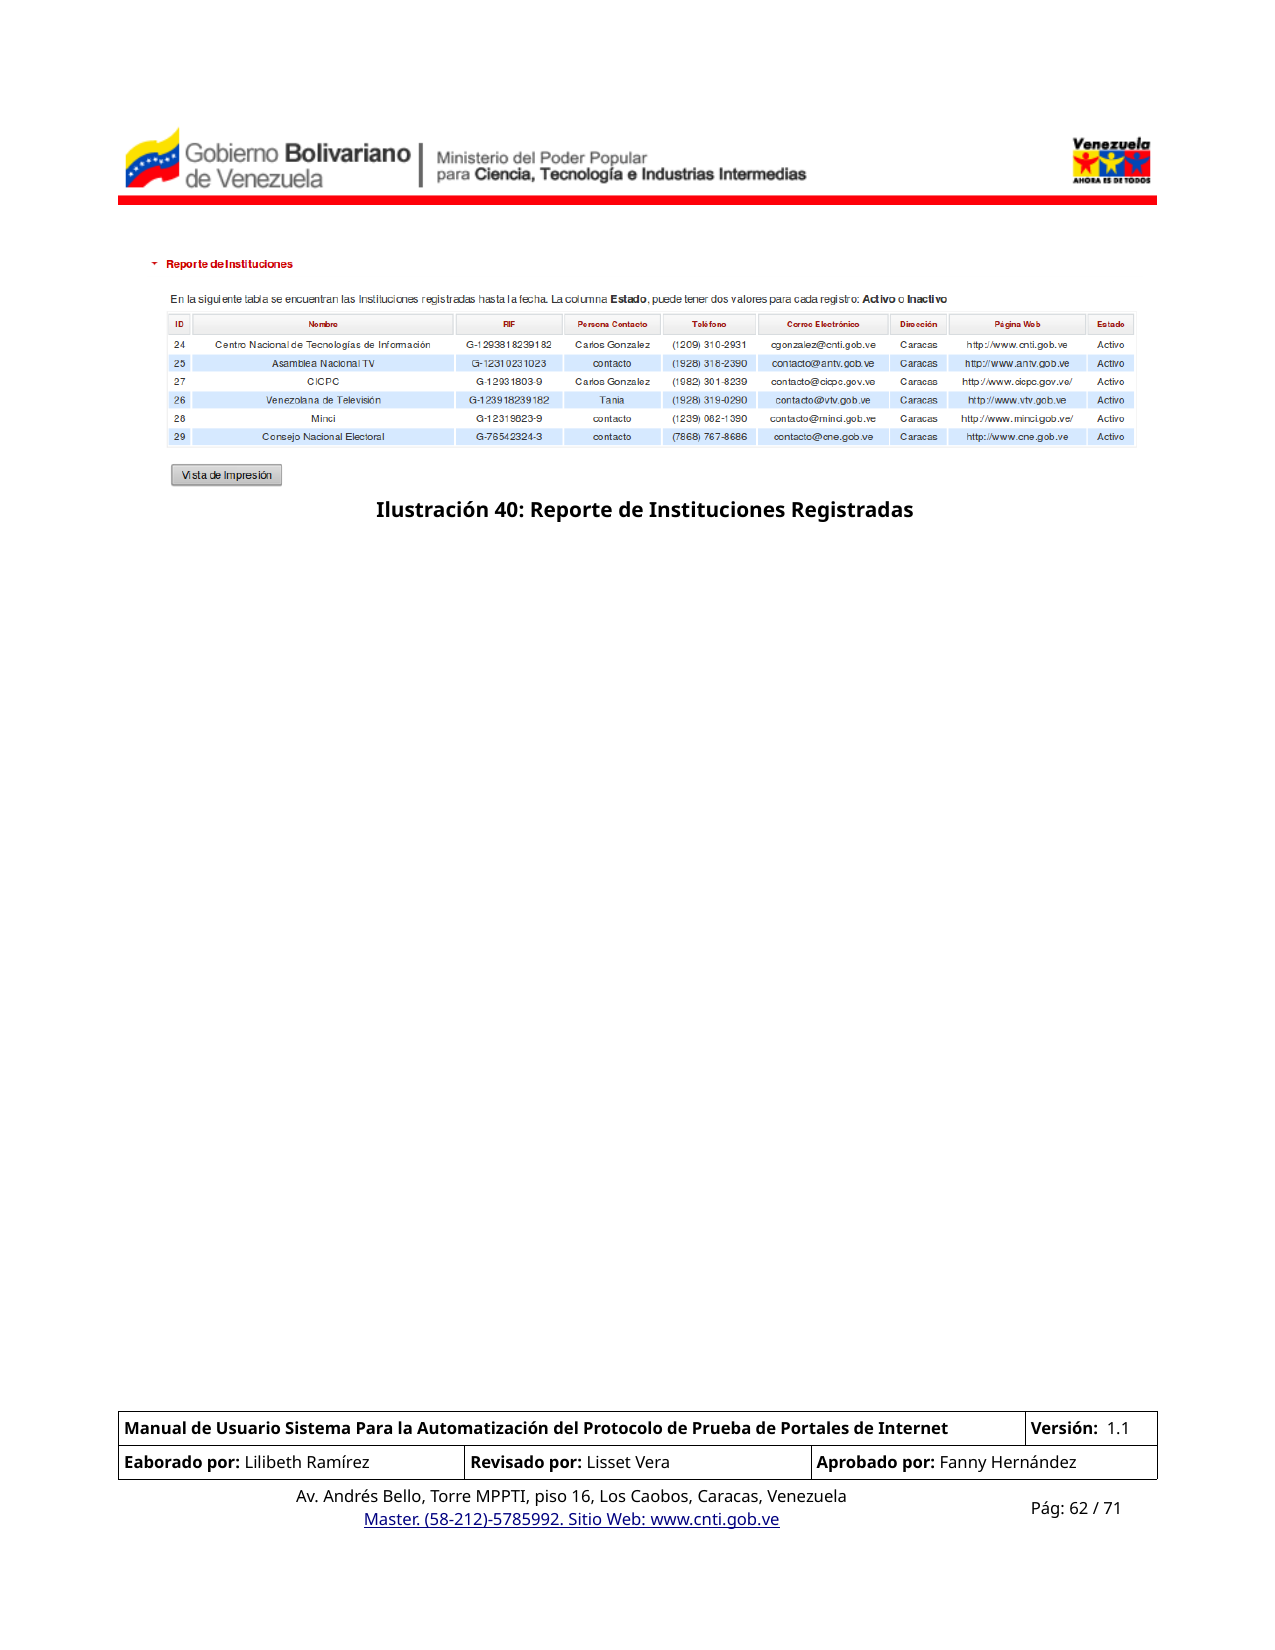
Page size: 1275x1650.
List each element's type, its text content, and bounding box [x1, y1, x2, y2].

picture [147, 255, 1143, 495]
picture [118, 119, 1157, 205]
text Ilustración 40: Reporte de Instituciones Registradas [147, 495, 1143, 523]
